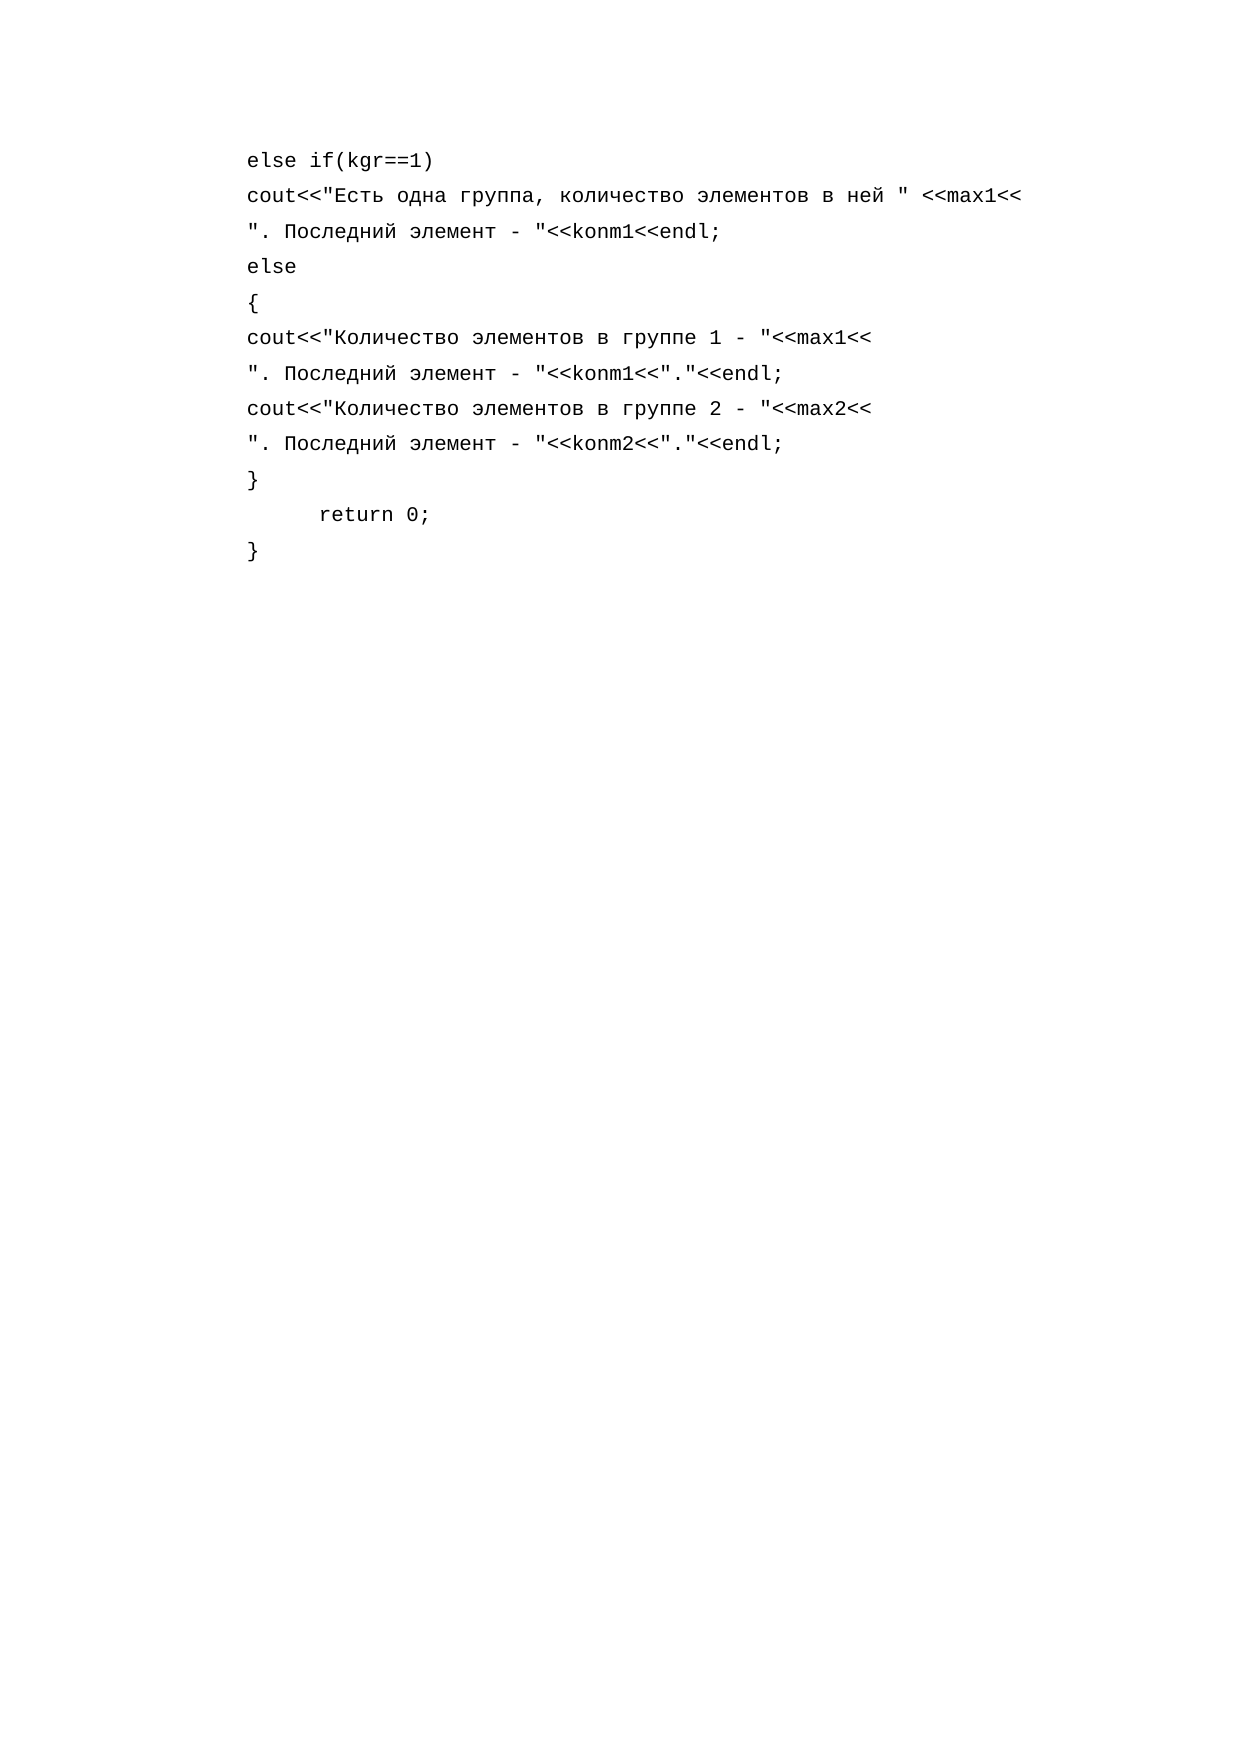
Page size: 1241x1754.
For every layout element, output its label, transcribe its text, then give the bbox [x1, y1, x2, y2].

text ". Последний элемент - "<<konm1<<"."<<endl; [187, 362, 1053, 386]
text cout<<"Есть одна группа, количество элементов в ней " <<max1<< [187, 185, 1053, 209]
text } [187, 469, 1053, 492]
text { [187, 292, 1053, 315]
text ". Последний элемент - "<<konm1<<endl; [187, 221, 1053, 244]
text else [187, 256, 1053, 280]
text cout<<"Количество элементов в группе 2 - "<<max2<< [187, 398, 1053, 422]
text return 0; [187, 504, 1053, 528]
text cout<<"Количество элементов в группе 1 - "<<max1<< [187, 327, 1053, 351]
text ". Последний элемент - "<<konm2<<"."<<endl; [187, 433, 1053, 457]
text } [187, 539, 1053, 563]
text else if(kgr==1) [187, 150, 1053, 174]
